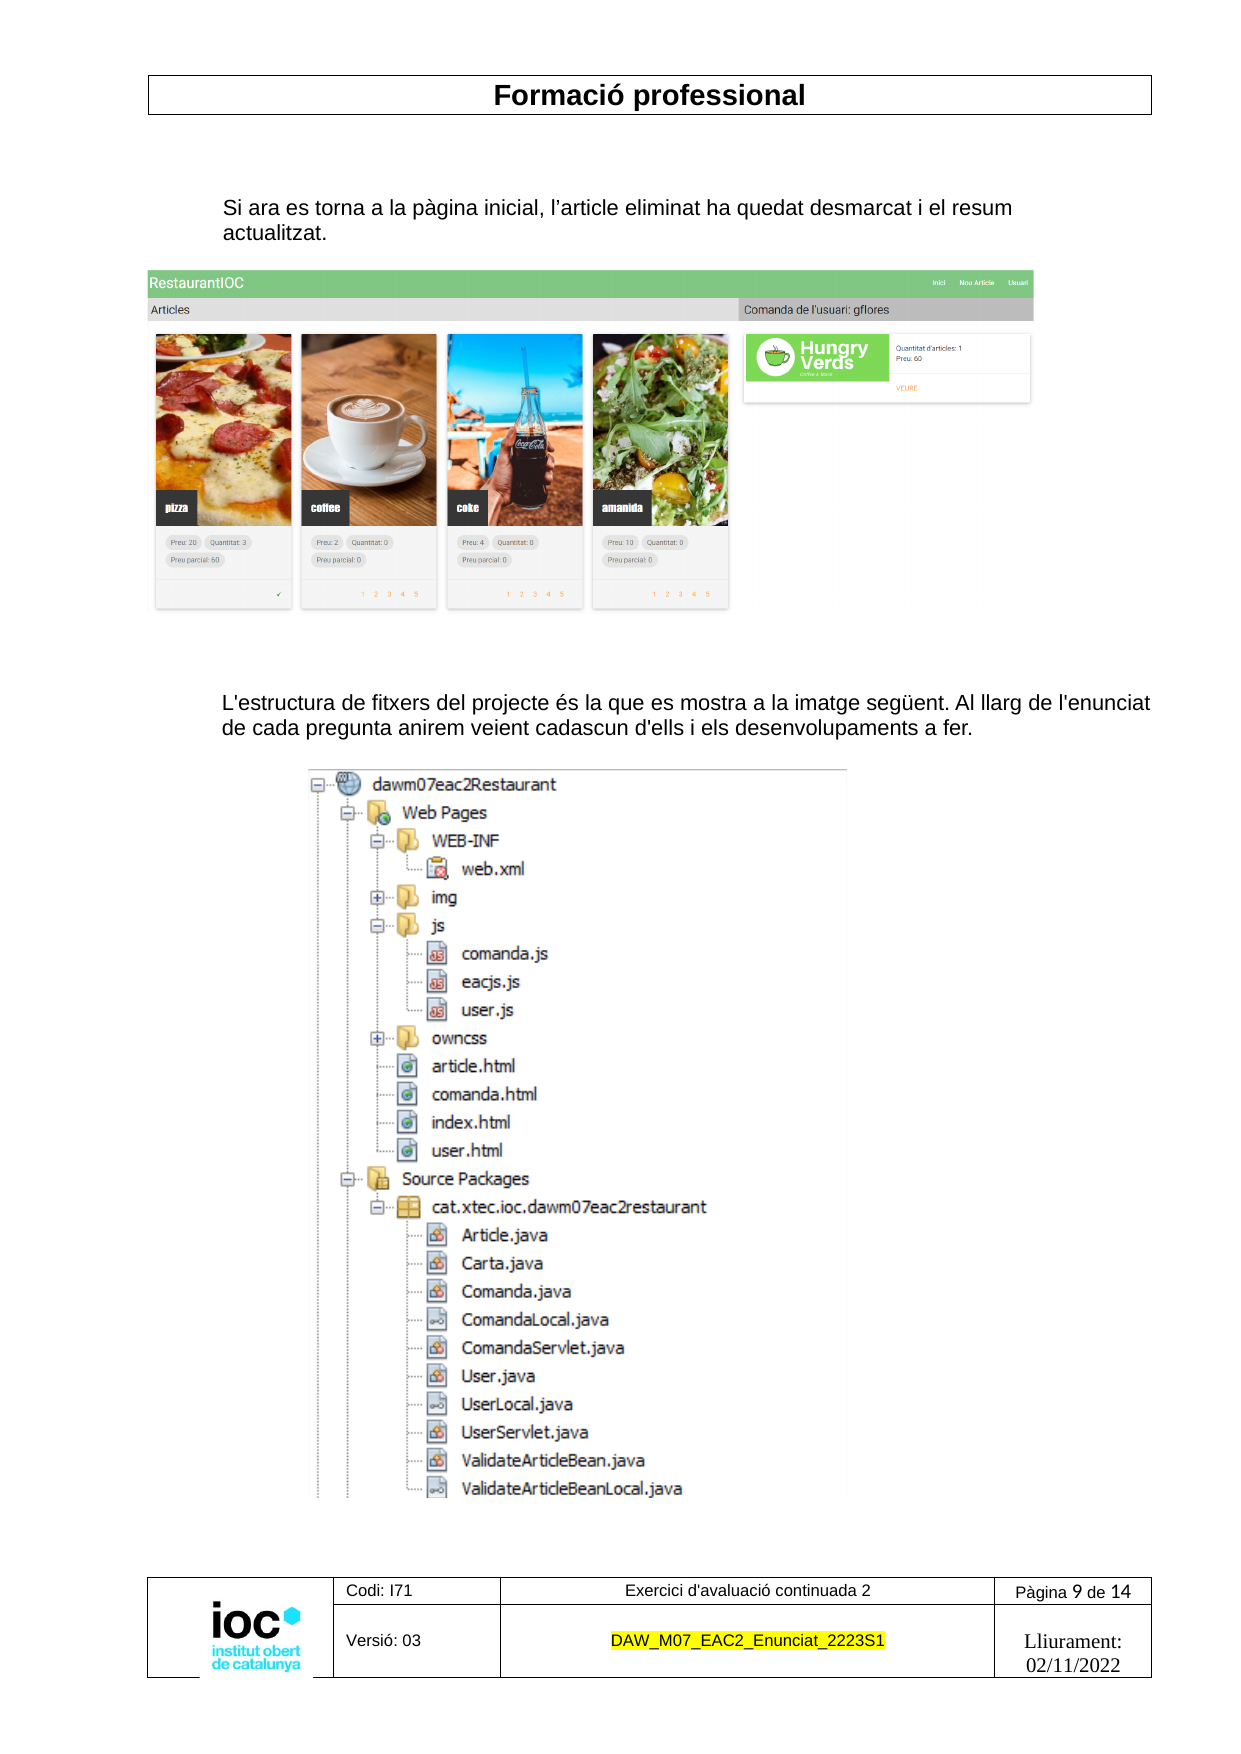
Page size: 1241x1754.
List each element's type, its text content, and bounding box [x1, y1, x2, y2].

text Si ara es torna a la pàgina inicial, l’article eliminat ha quedat desmarcat i el resum actualitzat. [148, 195, 1152, 245]
text L'estructura de fitxers del projecte és la que es mostra a la imatge següent. Al llarg de l'enunciat de cada pregunta anirem veient cadascun d'ells i els desenvolupaments a fer. [222, 690, 1152, 740]
